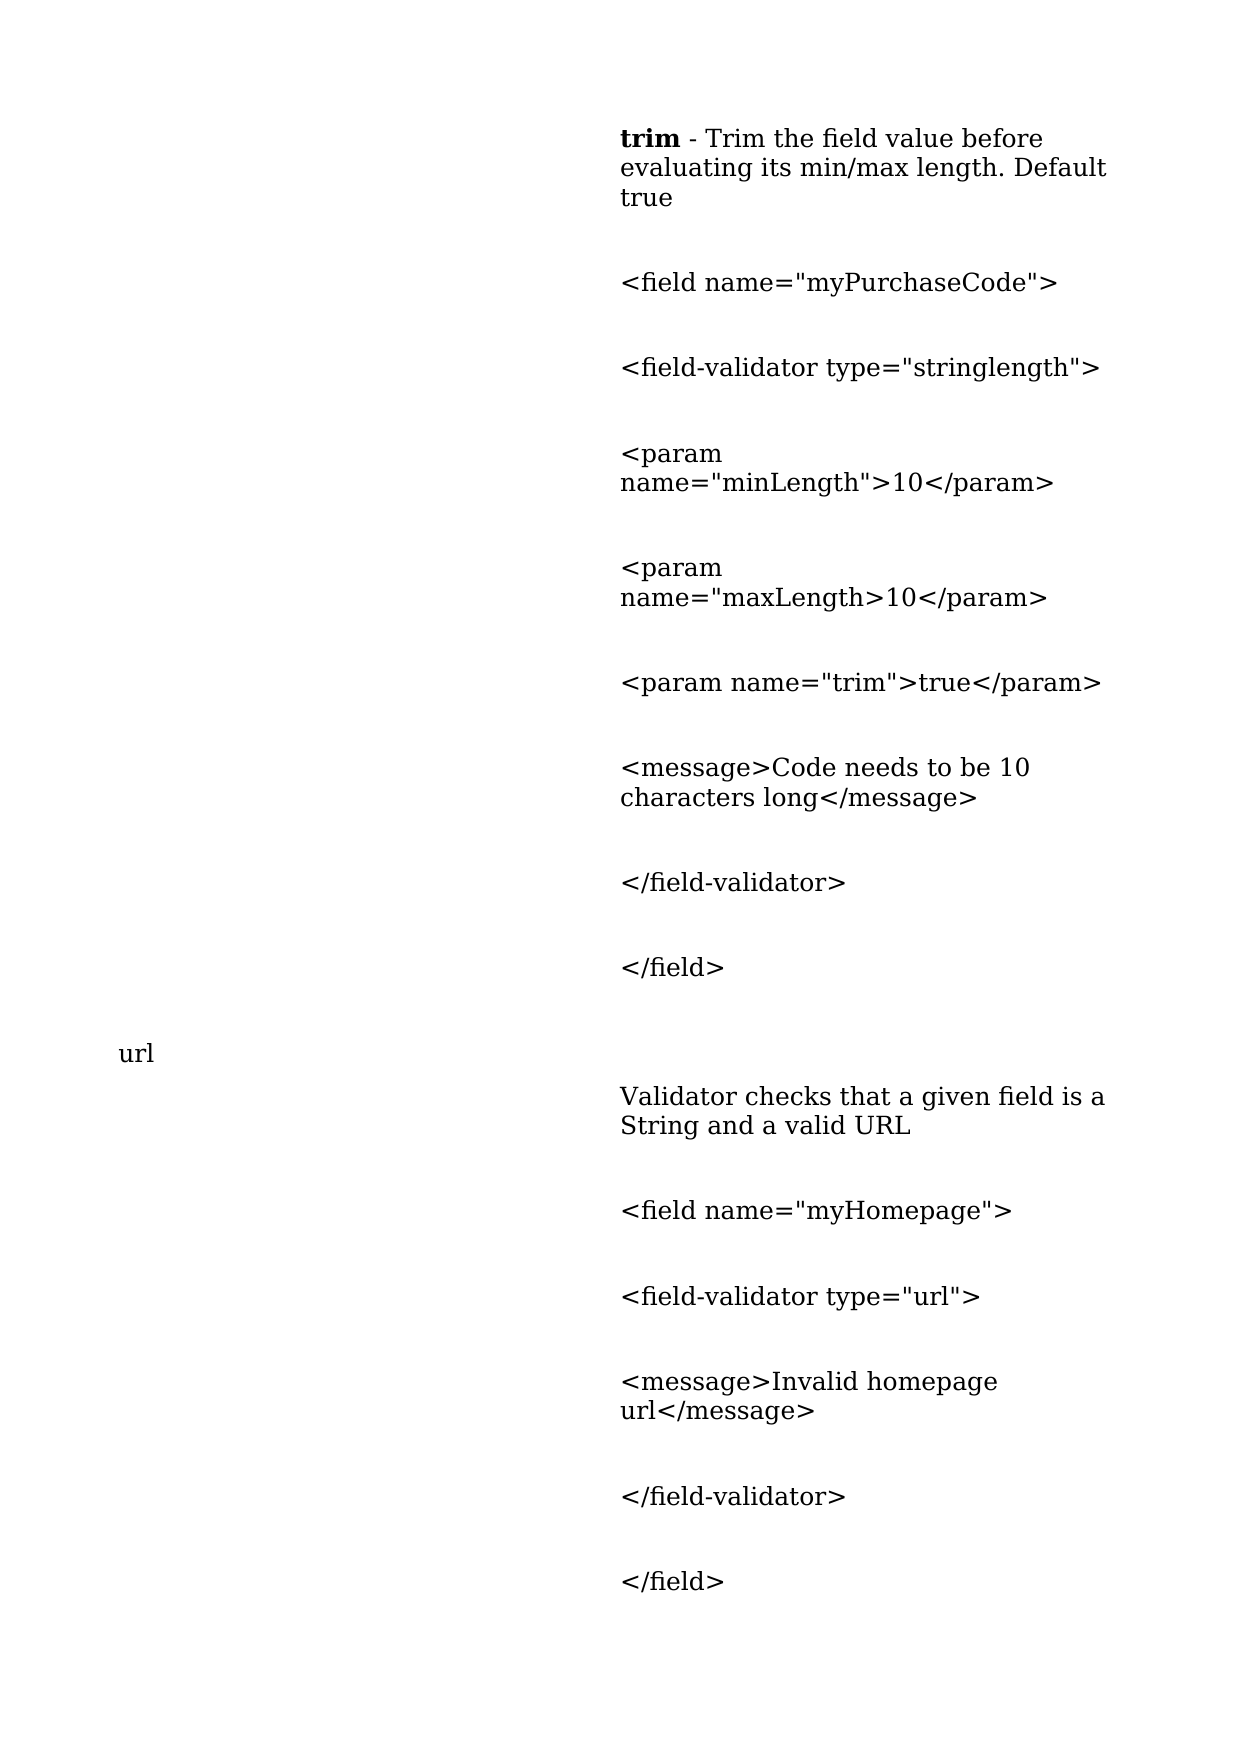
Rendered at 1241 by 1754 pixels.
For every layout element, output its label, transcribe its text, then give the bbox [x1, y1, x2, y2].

table_cell Validator checks that a given field is a String and a valid URL <field name="myHomepage"> <field-validator type="url"> <message>Invalid homepage url</message> </field-validator> </field> [620, 1033, 1122, 1604]
table_cell trim - Trim the field value before evaluating its min/max length. Default true <field name="myPurchaseCode"> <field-validator type="stringlength"> <param name="minLength">10</param> <param name="maxLength>10</param> <param name="trim">true</param> <message>Code needs to be 10 characters long</message> </field-validator> </field> [620, 118, 1122, 1033]
table_cell url [118, 1033, 620, 1604]
table_cell [118, 118, 620, 1033]
